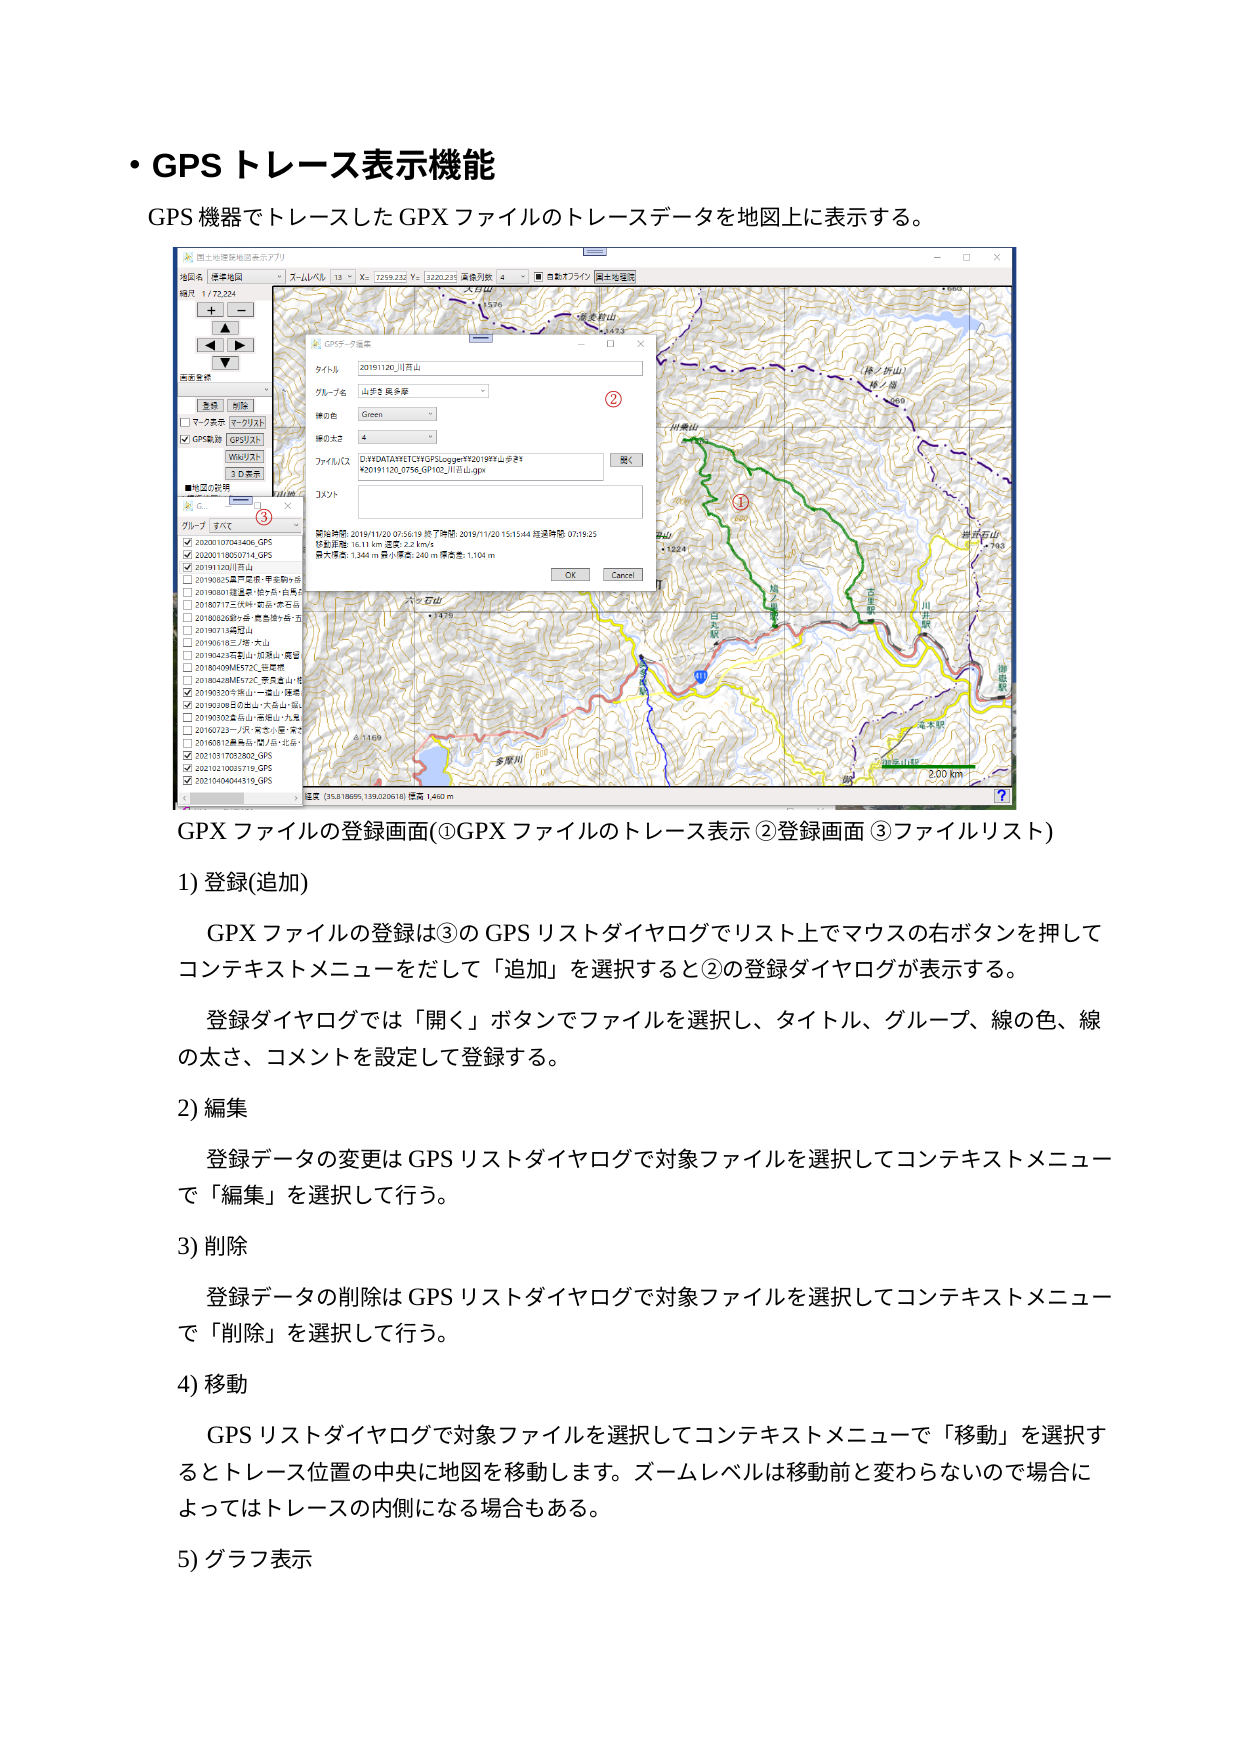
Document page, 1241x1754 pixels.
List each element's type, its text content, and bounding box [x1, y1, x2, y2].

text 3) 削除 [148, 1229, 1122, 1261]
text 2) 編集 [148, 1091, 1122, 1122]
text 5) グラフ表示 [148, 1542, 1122, 1573]
text 登録データの削除はGPSリストダイヤログで対象ファイルを選択してコンテキストメニューで「削除」を選択して行う。 [177, 1280, 1122, 1348]
text GPXファイルの登録画面(①GPXファイルのトレース表示 ②登録画面 ③ファイルリスト) [148, 251, 1122, 846]
text GPS機器でトレースしたGPXファイルのトレースデータを地図上に表示する。 [118, 200, 1122, 232]
subtitle ・GPSトレース表示機能 [118, 139, 1122, 187]
text 1) 登録(追加) [148, 865, 1122, 897]
text 登録ダイヤログでは「開く」ボタンでファイルを選択し、タイトル、グループ、線の色、線の太さ、コメントを設定して登録する。 [177, 1003, 1122, 1071]
text GPSリストダイヤログで対象ファイルを選択してコンテキストメニューで「移動」を選択するとトレース位置の中央に地図を移動します。ズームレベルは移動前と変わらないので場合によってはトレースの内側になる場合もある。 [177, 1418, 1122, 1522]
text GPXファイルの登録は③のGPSリストダイヤログでリスト上でマウスの右ボタンを押してコンテキストメニューをだして「追加」を選択すると②の登録ダイヤログが表示する。 [177, 916, 1122, 984]
text 登録データの変更はGPSリストダイヤログで対象ファイルを選択してコンテキストメニューで「編集」を選択して行う。 [177, 1142, 1122, 1210]
picture [172, 247, 1017, 810]
text 4) 移動 [148, 1367, 1122, 1399]
